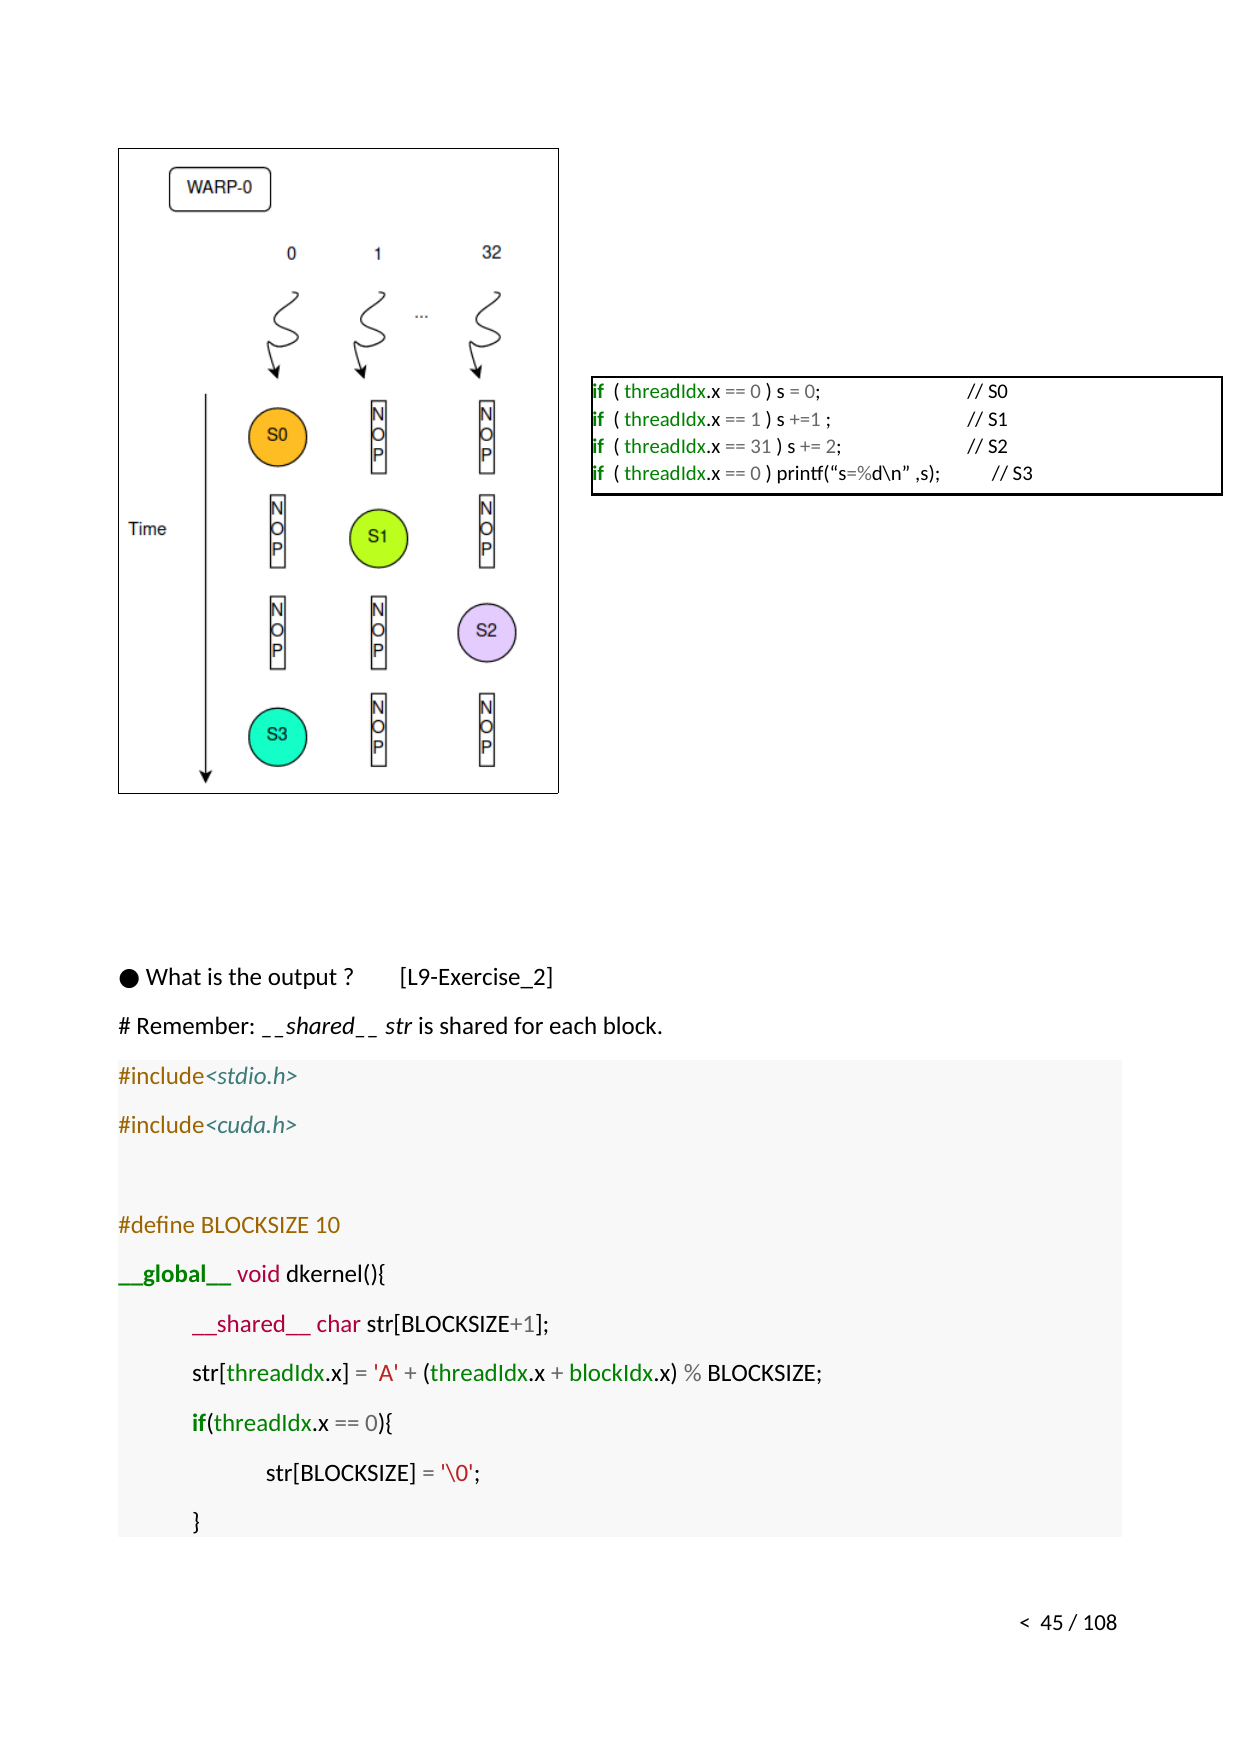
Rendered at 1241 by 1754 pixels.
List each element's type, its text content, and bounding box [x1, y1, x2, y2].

text ● What is the output ? [L9-Exercise_2] [118, 961, 1122, 991]
text str[threadIdx.x] = 'A' + (threadIdx.x + blockIdx.x) % BLOCKSIZE; [118, 1357, 1122, 1388]
text } [118, 1506, 1122, 1537]
picture [121, 150, 555, 790]
text #define BLOCKSIZE 10 [118, 1209, 1122, 1239]
text __global__ void dkernel(){ [118, 1258, 1122, 1289]
text if(threadIdx.x == 0){ [118, 1407, 1122, 1438]
text str[BLOCKSIZE] = '\0'; [118, 1457, 1122, 1487]
text __shared__ char str[BLOCKSIZE+1]; [118, 1308, 1122, 1338]
text #include<cuda.h> [118, 1109, 1122, 1140]
text #include<stdio.h> [118, 1060, 1122, 1091]
text # Remember: __shared__ str is shared for each block. [118, 1010, 1122, 1041]
